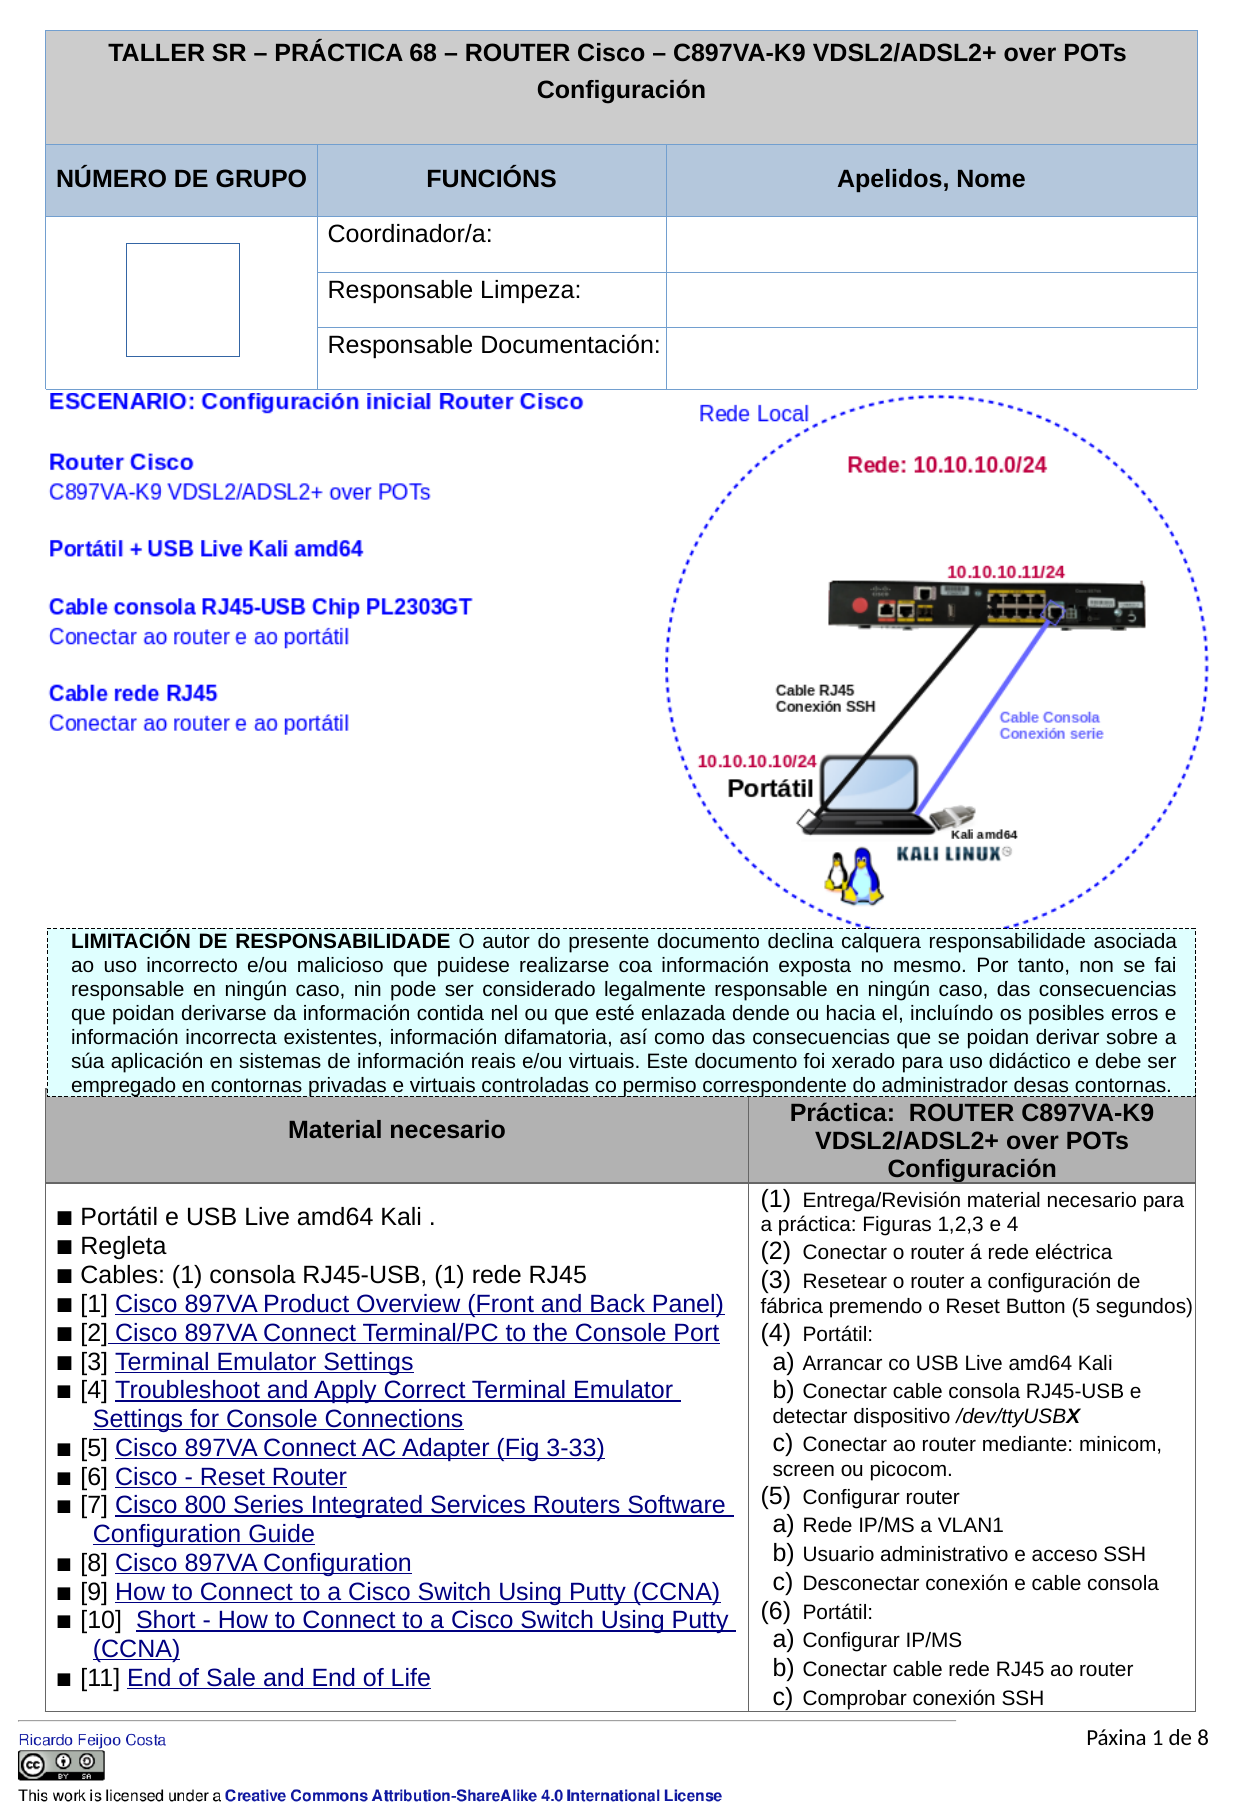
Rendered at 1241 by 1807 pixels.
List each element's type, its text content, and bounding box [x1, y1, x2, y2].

table_cell Entrega/Revisión material necesario para a práctica: Figuras 1,2,3 e 4 Conectar o router á rede eléctrica Resetear o router a configuración de fábrica premendo o Reset Button (5 segundos) Portátil: Arrancar co USB Live amd64 Kali Conectar cable consola RJ45-USB e detectar dispositivo /dev/ttyUSBX Conectar ao router mediante: minicom, screen ou picocom. Configurar router Rede IP/MS a VLAN1 Usuario administrativo e acceso SSH Desconectar conexión e cable consola Portátil: Configurar IP/MS Conectar cable rede RJ45 ao router Comprobar conexión SSH [749, 1184, 1195, 1711]
table_cell Responsable Documentación: [318, 328, 666, 389]
table_cell NÚMERO DE GRUPO [46, 145, 317, 216]
table_cell Coordinador/a: [318, 217, 666, 272]
picture [8, 1715, 957, 1806]
table_cell [46, 217, 317, 389]
table_header TALLER SR – PRÁCTICA 68 – ROUTER Cisco – C897VA-K9 VDSL2/ADSL2+ over POTs Configuración [46, 31, 1197, 144]
table_cell FUNCIÓNS [318, 145, 666, 216]
table_cell Portátil e USB Live amd64 Kali . Regleta Cables: (1) consola RJ45-USB, (1) rede RJ45 [1] Cisco 897VA Product Overview (Front and Back Panel) [2] Cisco 897VA Connect Terminal/PC to the Console Port [3] Terminal Emulator Settings [4] Troubleshoot and Apply Correct Terminal Emulator Settings for Console Connections [5] Cisco 897VA Connect AC Adapter (Fig 3-33) [6] Cisco - Reset Router [7] Cisco 800 Series Integrated Services Routers Software Configuration Guide [8] Cisco 897VA Configuration [9] How to Connect to a Cisco Switch Using Putty (CCNA) [10] Short - How to Connect to a Cisco Switch Using Putty (CCNA) [11] End of Sale and End of Life [46, 1184, 748, 1711]
table_cell [667, 328, 1197, 389]
table_cell [667, 273, 1197, 327]
table_cell [667, 217, 1197, 272]
table_cell Responsable Limpeza: [318, 273, 666, 327]
table_header Práctica: ROUTER C897VA-K9 VDSL2/ADSL2+ over POTs Configuración [749, 1097, 1195, 1182]
picture [45, 393, 1209, 939]
table_header Material necesario [46, 1090, 748, 1182]
table_cell Apelidos, Nome [667, 145, 1197, 216]
